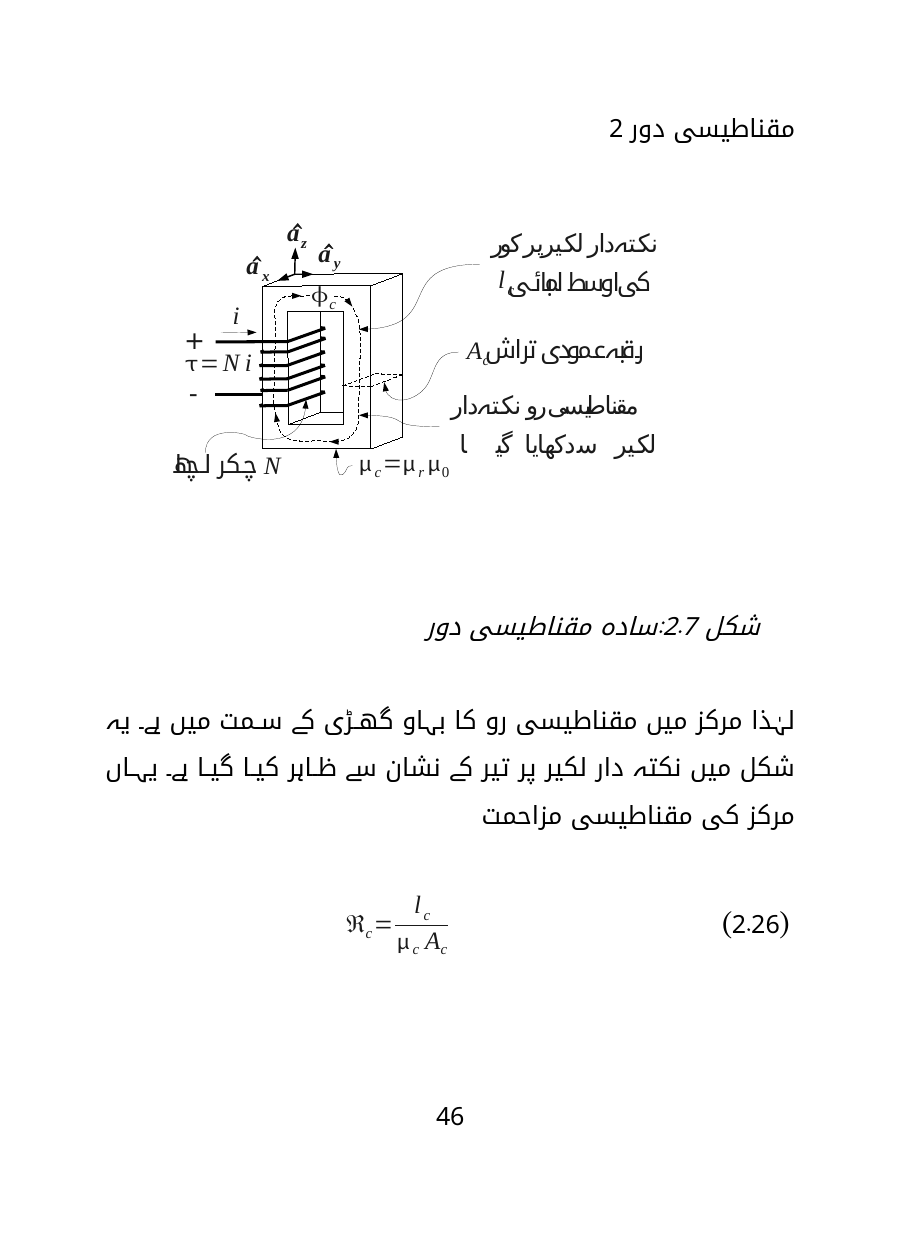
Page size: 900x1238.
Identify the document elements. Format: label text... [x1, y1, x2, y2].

text لہٰذا مرکز میں مقناطیسی رو کا بہاو گھڑی کے سمت میں ہے۔ یہ شکل میں نکتہ دار لکیر پر تیر کے نشان سے ظاہر کیا گیا ہے۔ یہاں مرکز کی مقناطیسی مزاحمت [105, 697, 795, 839]
table_header (2.26) [681, 886, 795, 976]
text شکل 2.7:سادہ مقناطیسی دور [140, 195, 759, 651]
table_header [105, 886, 681, 976]
